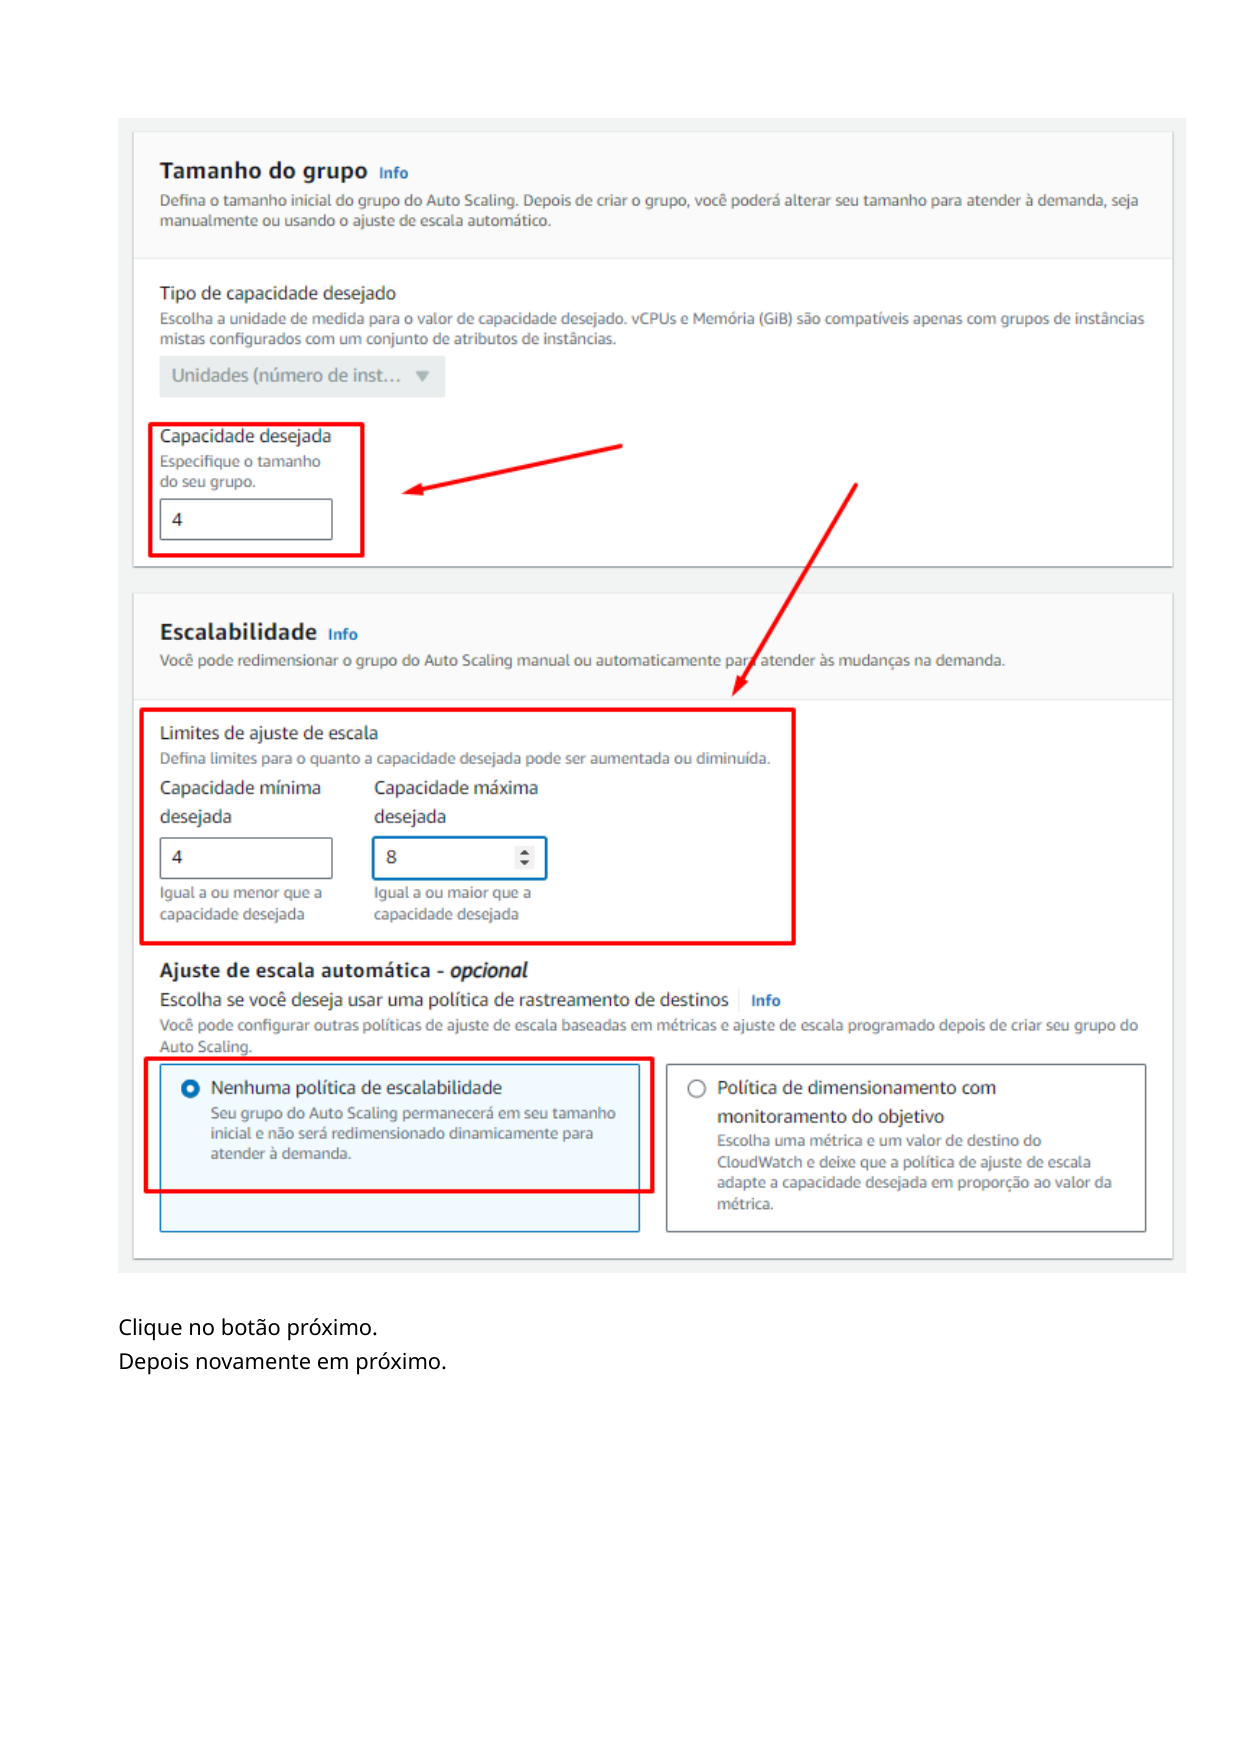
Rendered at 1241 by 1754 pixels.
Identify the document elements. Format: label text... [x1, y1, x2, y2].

text Depois novamente em próximo. [118, 1346, 1122, 1375]
text Clique no botão próximo. [118, 1311, 1122, 1341]
picture [118, 118, 1187, 1273]
